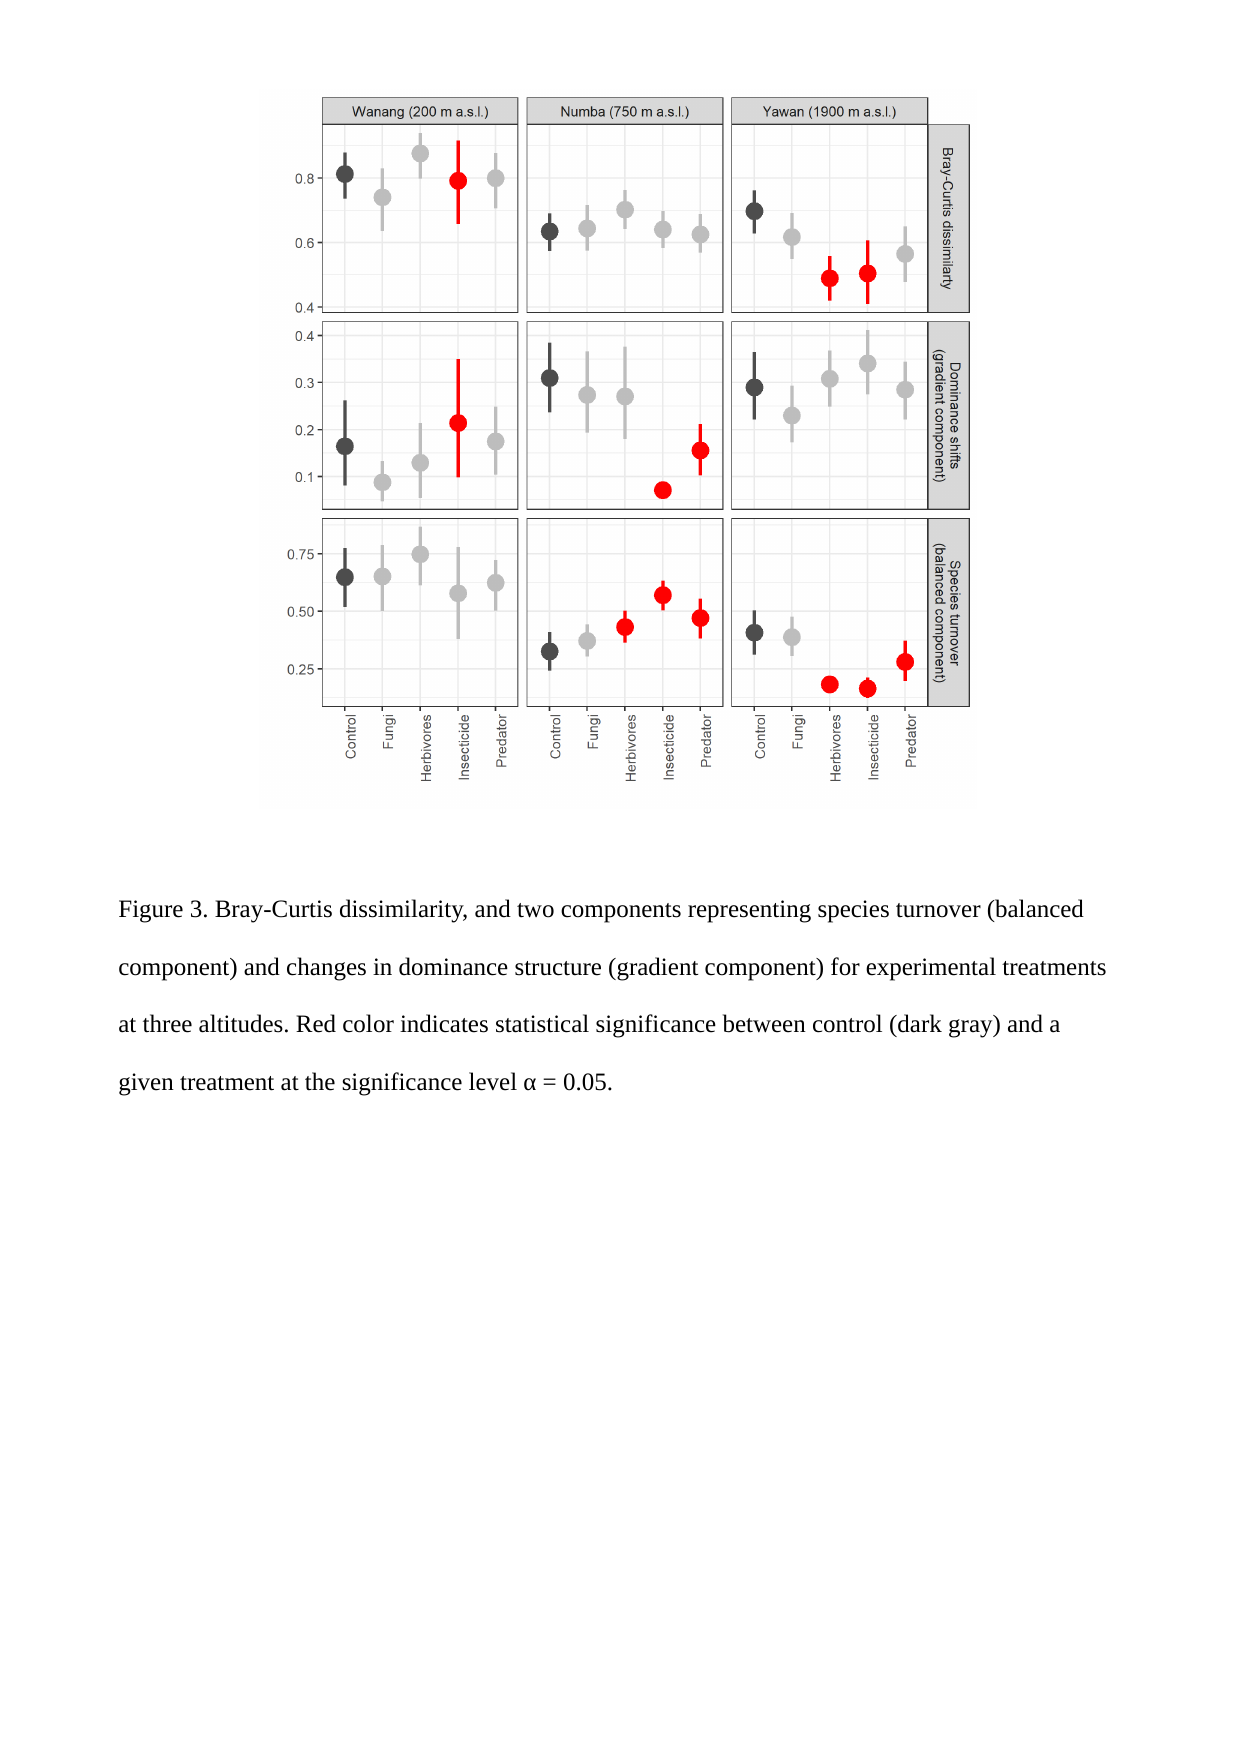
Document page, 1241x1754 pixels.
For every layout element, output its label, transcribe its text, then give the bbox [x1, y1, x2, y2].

text Figure 3. Bray-Curtis dissimilarity, and two components representing species turnover (balanced component) and changes in dominance structure (gradient component) for experimental treatments at three altitudes. Red color indicates statistical significance between control (dark gray) and a given treatment at the significance level α = 0.05. [118, 894, 1122, 1096]
